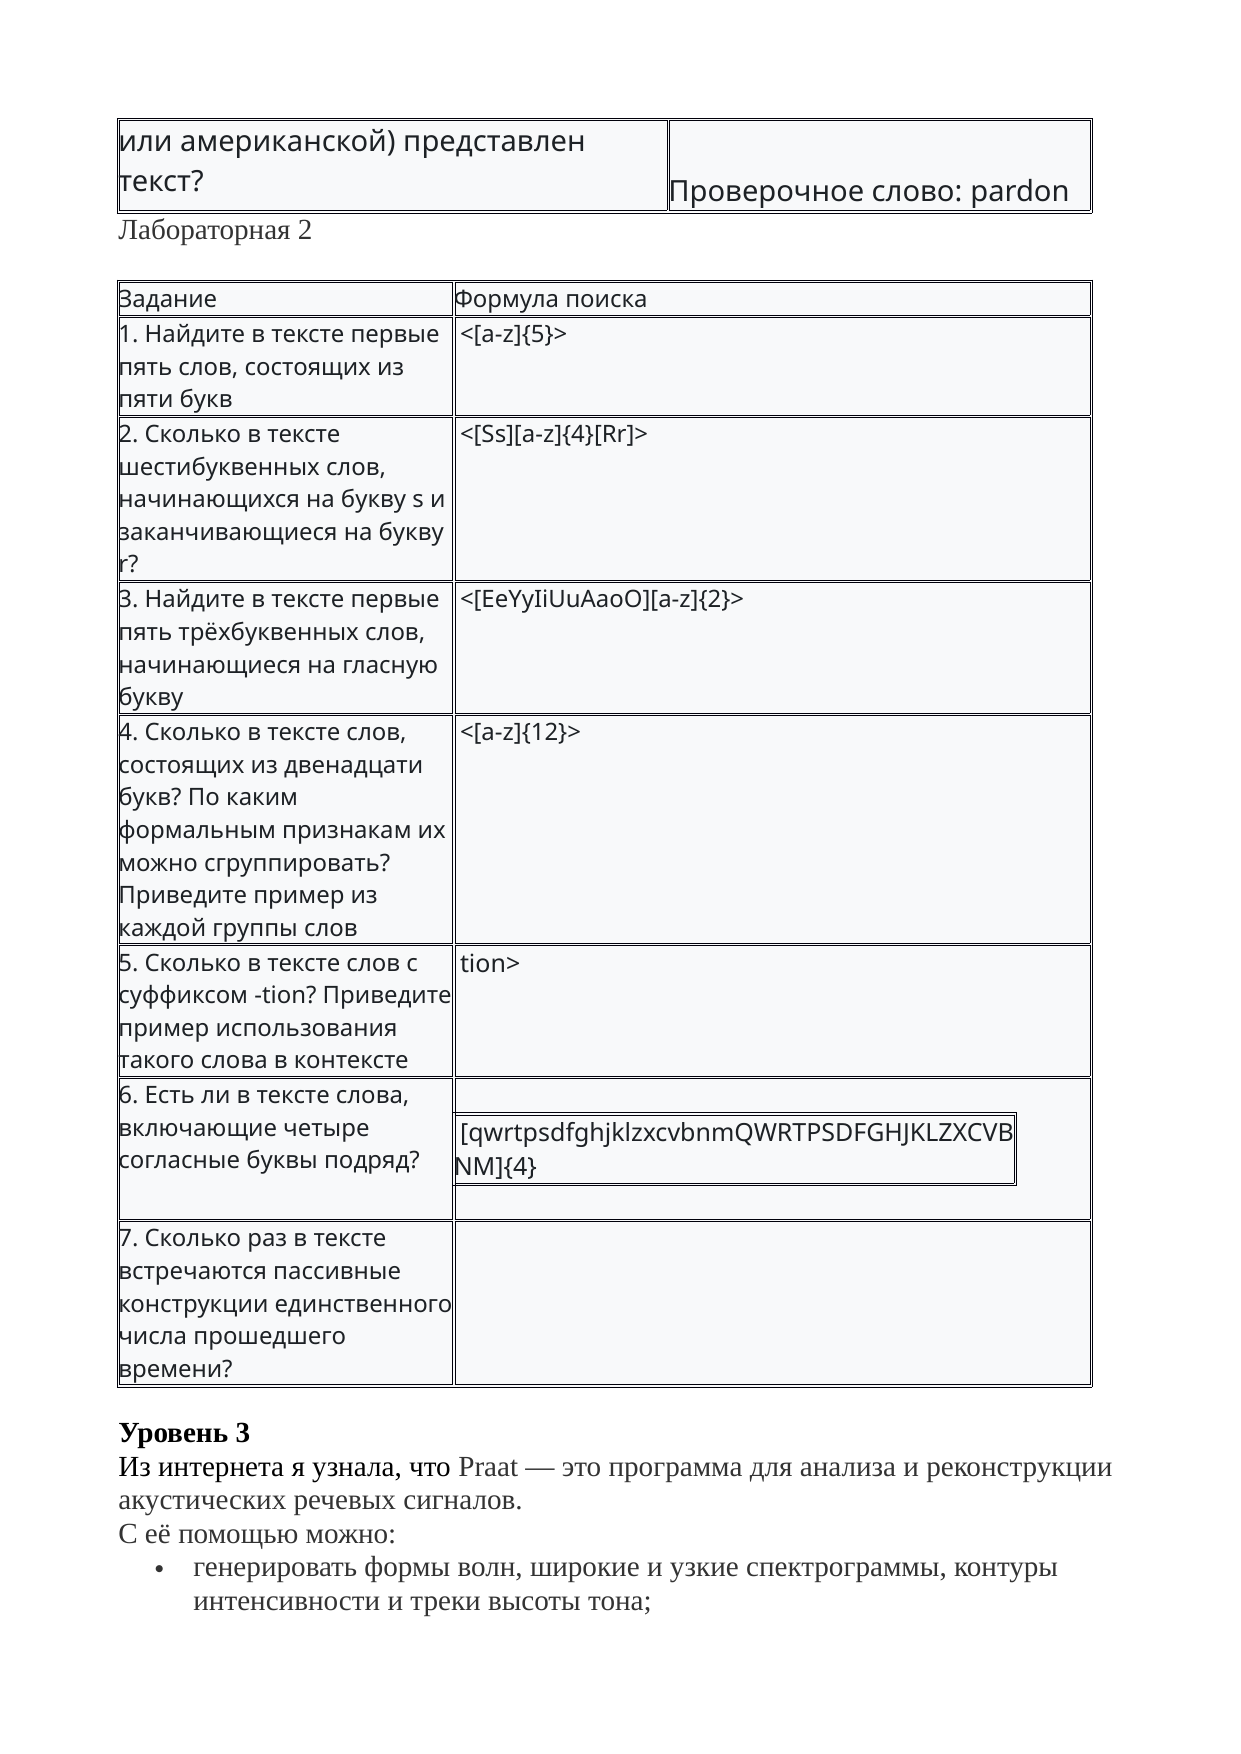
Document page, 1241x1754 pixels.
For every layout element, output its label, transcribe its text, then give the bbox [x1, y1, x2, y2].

table_cell [456, 1079, 1090, 1219]
table_cell 1. Найдите в тексте первые пять слов, состоящих из пяти букв [120, 318, 452, 414]
table_cell tion> [456, 946, 1090, 1076]
table_header Задание [120, 283, 452, 314]
table_cell <[a-z]{12}> [456, 716, 1090, 943]
table_cell 4. Сколько в тексте слов, состоящих из двенадцати букв? По каким формальным признакам их можно сгруппировать? Приведите пример из каждой группы слов [120, 716, 452, 943]
table_cell 7. Сколько раз в тексте встречаются пассивные конструкции единственного числа прошедшего времени? [120, 1222, 452, 1384]
table_header Формула поиска [456, 283, 1090, 314]
table_cell 2. Сколько в тексте шестибуквенных слов, начинающихся на букву s и заканчивающиеся на букву r? [120, 418, 452, 580]
table_cell <[Ss][a-z]{4}[Rr]> [456, 418, 1090, 580]
table_cell 6. Есть ли в тексте слова, включающие четыре согласные буквы подряд? [120, 1079, 452, 1219]
table_header [qwrtpsdfghjklzxcvbnmQWRTPSDFGHJKLZXCVBNM]{4} [456, 1116, 1014, 1183]
table_cell 3. Найдите в тексте первые пять трёхбуквенных слов, начинающиеся на гласную букву [120, 583, 452, 713]
table_cell <[a-z]{5}> [456, 318, 1090, 414]
list генерировать формы волн, широкие и узкие спектрограммы, контуры интенсивности и треки высоты тона; [156, 1549, 1122, 1617]
table_cell <[EeYyIiUuAaoO][a-z]{2}> [456, 583, 1090, 713]
table_cell или американской) представлен текст? [120, 121, 667, 210]
text С её помощью можно: [118, 1516, 1122, 1549]
table_cell [456, 1222, 1090, 1384]
text Из интернета я узнала, что Praat — это программа для анализа и реконструкции акустических речевых сигналов. [118, 1449, 1122, 1516]
text Уровень 3 [118, 1415, 1122, 1449]
text Лабораторная 2 [118, 212, 1122, 246]
table_cell 5. Сколько в тексте слов с суффиксом -tion? Приведите пример использования такого слова в контексте [120, 946, 452, 1076]
table_cell Проверочное слово: pardon [670, 121, 1090, 210]
